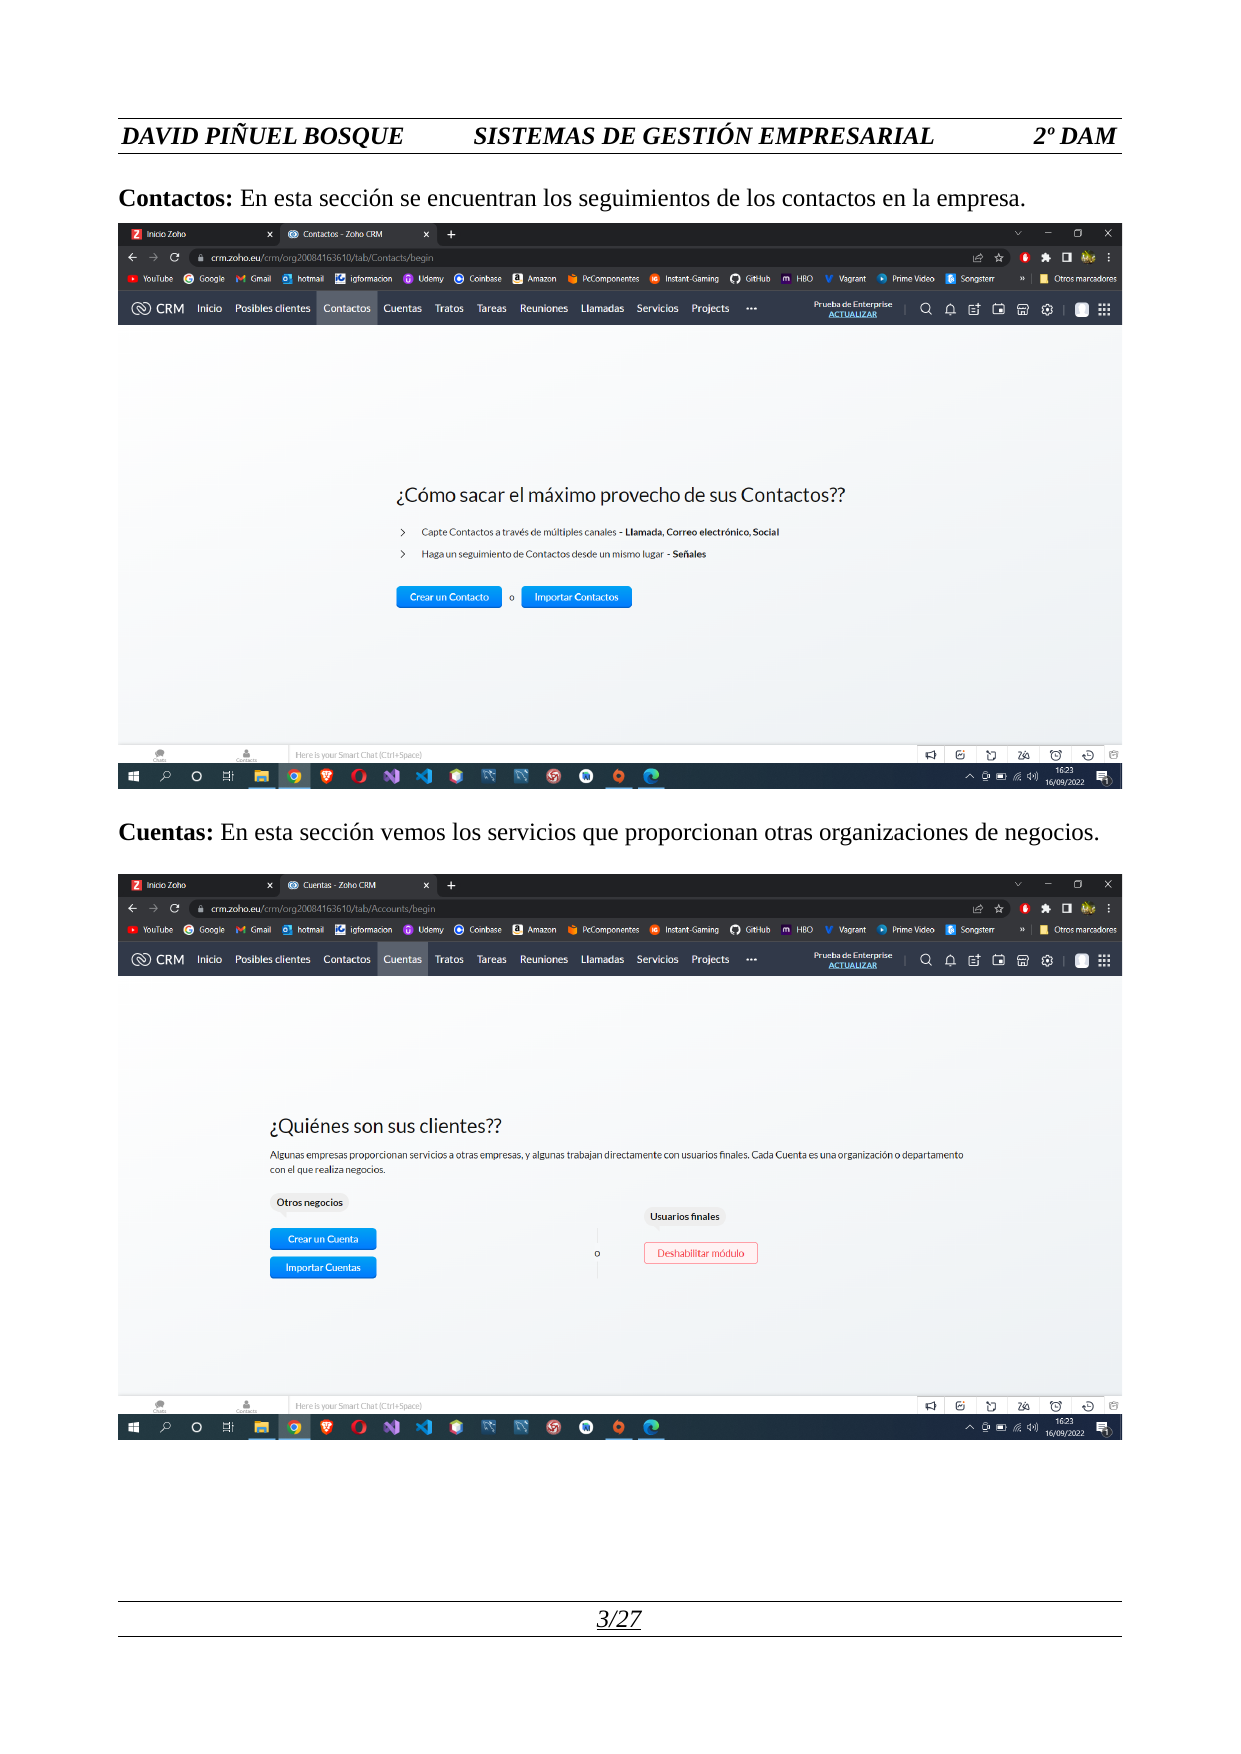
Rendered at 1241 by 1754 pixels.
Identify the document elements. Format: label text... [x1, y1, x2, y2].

text Cuentas: En esta sección vemos los servicios que proporcionan otras organizaciones de negocios. [118, 817, 1122, 846]
picture [118, 223, 1123, 789]
text Contactos: En esta sección se encuentran los seguimientos de los contactos en la empresa. [118, 183, 1122, 211]
picture [118, 874, 1123, 1440]
